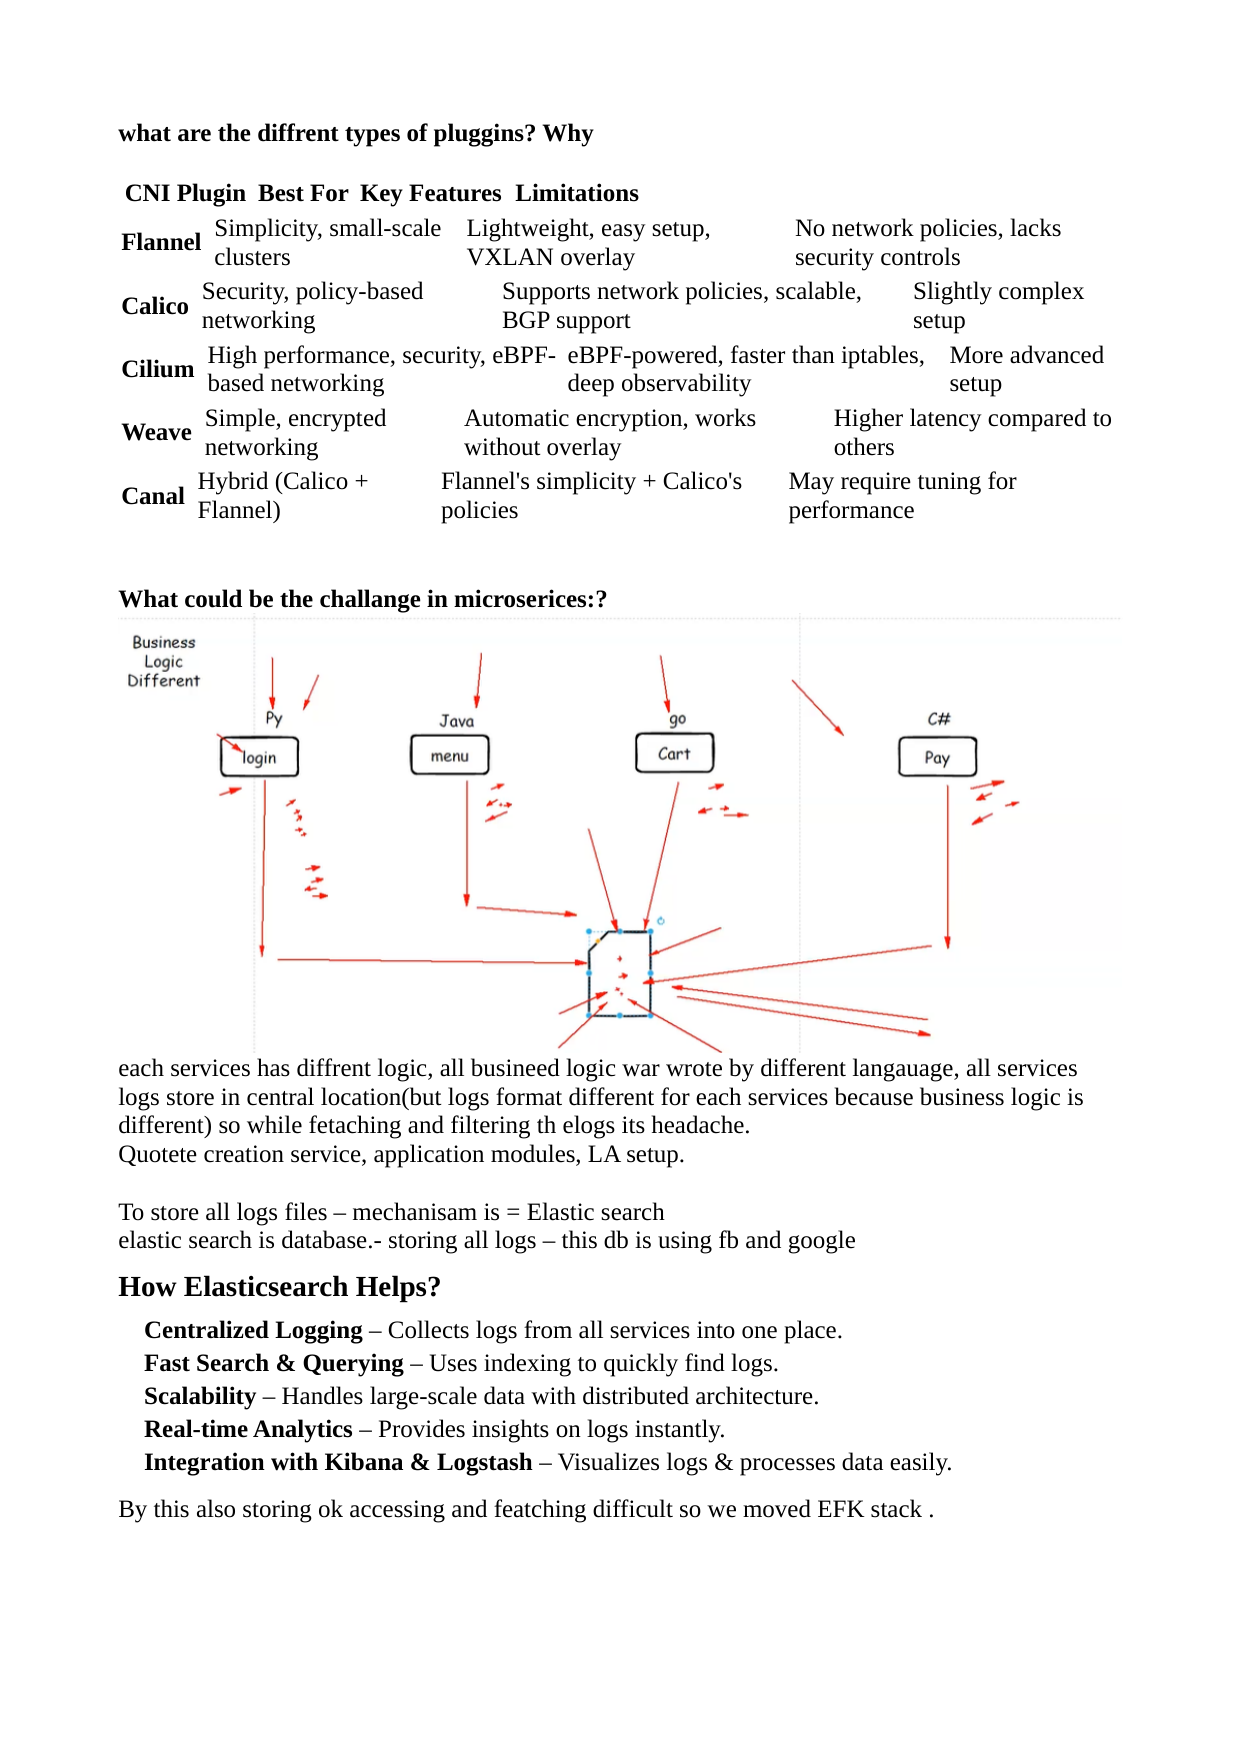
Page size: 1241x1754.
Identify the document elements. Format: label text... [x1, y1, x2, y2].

table_header High performance, security, eBPF-based networking [204, 337, 564, 400]
table_header Best For [252, 176, 354, 210]
table_header Lightweight, easy setup, VXLAN overlay [464, 210, 792, 273]
table_header Flannel [118, 210, 211, 273]
subtitle How Elasticsearch Helps? [118, 1269, 1122, 1302]
table_header eBPF-powered, faster than iptables, deep observability [565, 337, 946, 400]
text Quotete creation service, application modules, LA setup. [118, 1139, 1122, 1168]
table_header Calico [118, 274, 199, 337]
table_header Security, policy-based networking [199, 274, 499, 337]
table_header More advanced setup [946, 337, 1122, 400]
table_header Simple, encrypted networking [202, 400, 461, 463]
table_header Supports network policies, scalable, BGP support [499, 274, 910, 337]
table_header Weave [118, 400, 202, 463]
text What could be the challange in microserices:? [118, 527, 1122, 613]
text what are the diffrent types of pluggins? Why [118, 118, 1122, 176]
table_header Canal [118, 464, 194, 527]
table_header Higher latency compared to others [831, 400, 1122, 463]
text By this also storing ok accessing and featching difficult so we moved EFK stack . [118, 1494, 1122, 1523]
table_header Flannel's simplicity + Calico's policies [438, 464, 785, 527]
table_header Simplicity, small-scale clusters [211, 210, 463, 273]
table_header Hybrid (Calico + Flannel) [195, 464, 438, 527]
table_header No network policies, lacks security controls [792, 210, 1122, 273]
table_header May require tuning for performance [785, 464, 1122, 527]
table_header Key Features [354, 176, 507, 210]
text each services has diffrent logic, all busineed logic war wrote by different langauage, all services logs store in central location(but logs format different for each services because business logic is different) so while fetaching and filtering th elogs its headache. [118, 1053, 1122, 1139]
table_header Slightly complex setup [910, 274, 1122, 337]
table_header Automatic encryption, works without overlay [461, 400, 831, 463]
text To store all logs files – mechanisam is = Elastic search elastic search is database.- storing all logs – this db is using fb and google [118, 1197, 1122, 1254]
table_header CNI Plugin [118, 176, 252, 210]
text 🔹 Centralized Logging – Collects logs from all services into one place. 🔹 Fast Search & Querying – Uses indexing to quickly find logs. 🔹 Scalability – Handles large-scale data with distributed architecture. 🔹 Real-time Analytics – Provides insights on logs instantly. 🔹 Integration with Kibana & Logstash – Visualizes logs & processes data easily. [118, 1315, 1122, 1476]
table_header Limitations [507, 176, 647, 210]
picture [118, 613, 1123, 1053]
table_header Cilium [118, 337, 204, 400]
